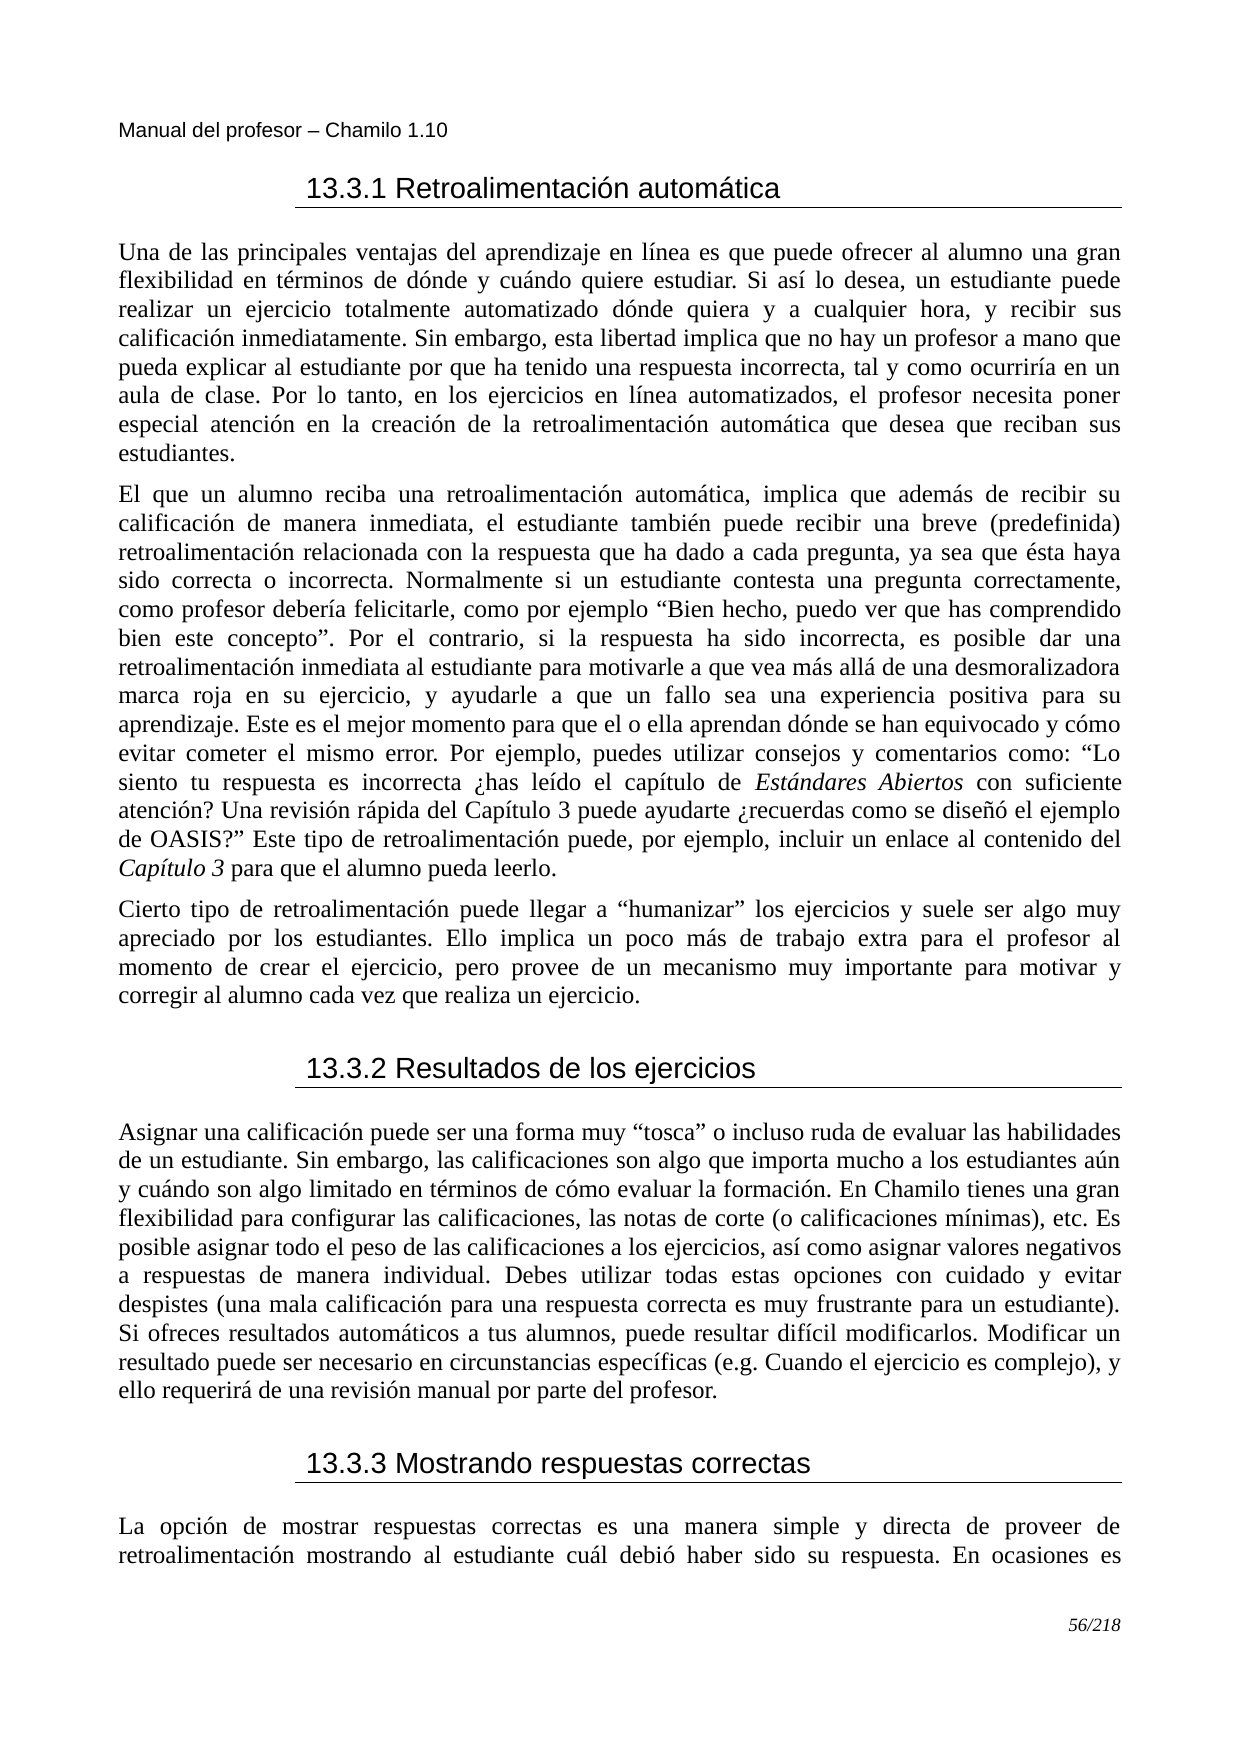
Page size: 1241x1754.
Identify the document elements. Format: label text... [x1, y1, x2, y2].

text El que un alumno reciba una retroalimentación automática, implica que además de recibir su calificación de manera inmediata, el estudiante también puede recibir una breve (predefinida) retroalimentación relacionada con la respuesta que ha dado a cada pregunta, ya sea que ésta haya sido correcta o incorrecta. Normalmente si un estudiante contesta una pregunta correctamente, como profesor debería felicitarle, como por ejemplo “Bien hecho, puedo ver que has comprendido bien este concepto”. Por el contrario, si la respuesta ha sido incorrecta, es posible dar una retroalimentación inmediata al estudiante para motivarle a que vea más allá de una desmoralizadora marca roja en su ejercicio, y ayudarle a que un fallo sea una experiencia positiva para su aprendizaje. Este es el mejor momento para que el o ella aprendan dónde se han equivocado y cómo evitar cometer el mismo error. Por ejemplo, puedes utilizar consejos y comentarios como: “Lo siento tu respuesta es incorrecta ¿has leído el capítulo de Estándares Abiertos con suficiente atención? Una revisión rápida del Capítulo 3 puede ayudarte ¿recuerdas como se diseñó el ejemplo de OASIS?” Este tipo de retroalimentación puede, por ejemplo, incluir un enlace al contenido del Capítulo 3 para que el alumno pueda leerlo. [118, 479, 1122, 882]
text La opción de mostrar respuestas correctas es una manera simple y directa de proveer de retroalimentación mostrando al estudiante cuál debió haber sido su respuesta. En ocasiones es [118, 1511, 1122, 1569]
subtitle Retroalimentación automática [295, 172, 1122, 207]
subtitle Resultados de los ejercicios [295, 1051, 1122, 1087]
subtitle Mostrando respuestas correctas [295, 1446, 1122, 1482]
text Asignar una calificación puede ser una forma muy “tosca” o incluso ruda de evaluar las habilidades de un estudiante. Sin embargo, las calificaciones son algo que importa mucho a los estudiantes aún y cuándo son algo limitado en términos de cómo evaluar la formación. En Chamilo tienes una gran flexibilidad para configurar las calificaciones, las notas de corte (o calificaciones mínimas), etc. Es posible asignar todo el peso de las calificaciones a los ejercicios, así como asignar valores negativos a respuestas de manera individual. Debes utilizar todas estas opciones con cuidado y evitar despistes (una mala calificación para una respuesta correcta es muy frustrante para un estudiante). Si ofreces resultados automáticos a tus alumnos, puede resultar difícil modificarlos. Modificar un resultado puede ser necesario en circunstancias específicas (e.g. Cuando el ejercicio es complejo), y ello requerirá de una revisión manual por parte del profesor. [118, 1117, 1122, 1404]
text Cierto tipo de retroalimentación puede llegar a “humanizar” los ejercicios y suele ser algo muy apreciado por los estudiantes. Ello implica un poco más de trabajo extra para el profesor al momento de crear el ejercicio, pero provee de un mecanismo muy importante para motivar y corregir al alumno cada vez que realiza un ejercicio. [118, 894, 1122, 1009]
text Una de las principales ventajas del aprendizaje en línea es que puede ofrecer al alumno una gran flexibilidad en términos de dónde y cuándo quiere estudiar. Si así lo desea, un estudiante puede realizar un ejercicio totalmente automatizado dónde quiera y a cualquier hora, y recibir sus calificación inmediatamente. Sin embargo, esta libertad implica que no hay un profesor a mano que pueda explicar al estudiante por que ha tenido una respuesta incorrecta, tal y como ocurriría en un aula de clase. Por lo tanto, en los ejercicios en línea automatizados, el profesor necesita poner especial atención en la creación de la retroalimentación automática que desea que reciban sus estudiantes. [118, 237, 1122, 467]
